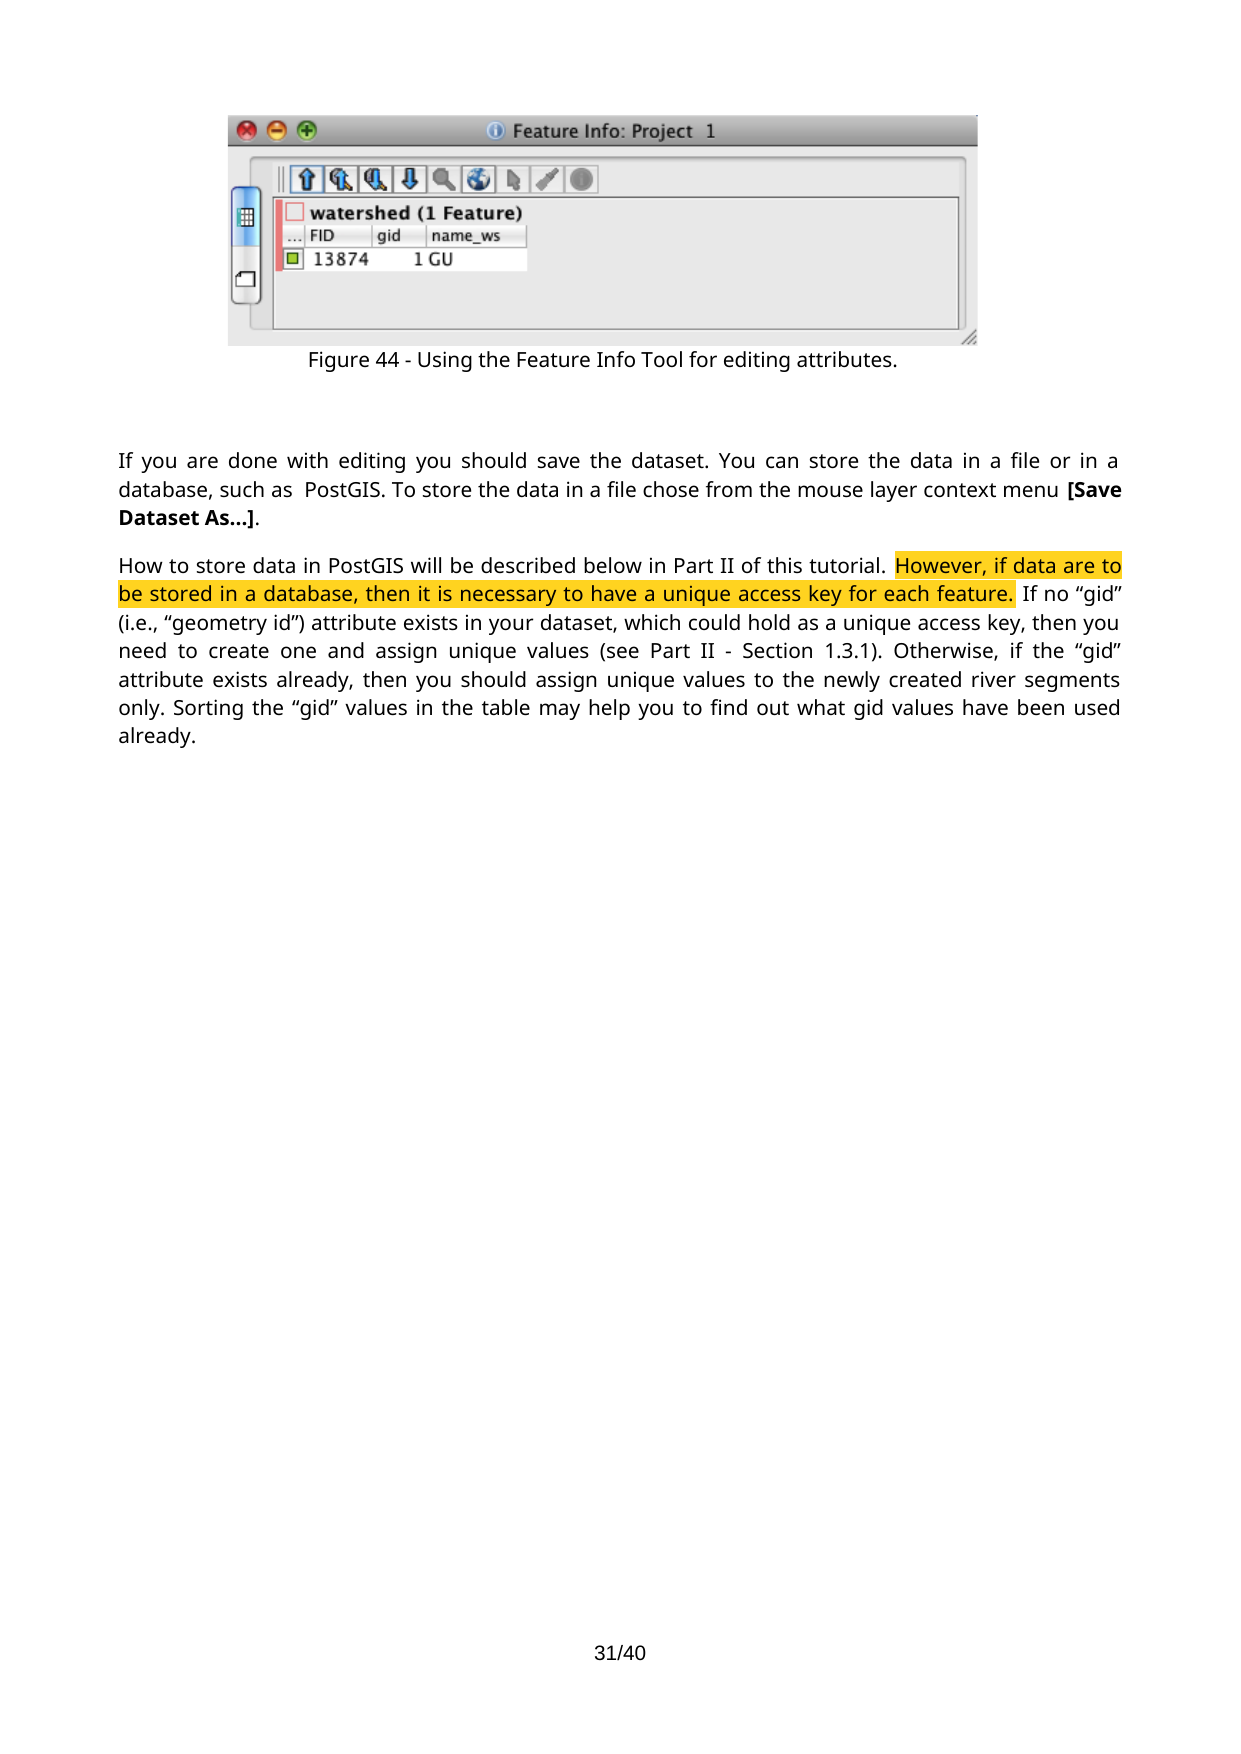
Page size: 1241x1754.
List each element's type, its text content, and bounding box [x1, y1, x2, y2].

text Figure 44 - Using the Feature Info Tool for editing attributes. [180, 128, 1025, 373]
picture [227, 115, 978, 346]
text How to store data in PostGIS will be described below in Part II of this tutorial. However, if data are to be stored in a database, then it is necessary to have a unique access key for each feature. If no “gid” (i.e., “geometry id”) attribute exists in your dataset, which could hold as a unique access key, then you need to create one and assign unique values (see Part II - Section 1.3.1). Otherwise, if the “gid” attribute exists already, then you should assign unique values to the newly created river segments only. Sorting the “gid” values in the table may help you to find out what gid values have been used already. [118, 551, 1122, 750]
text If you are done with editing you should save the dataset. You can store the data in a file or in a database, such as PostGIS. To store the data in a file chose from the mouse layer context menu [Save Dataset As...]. [118, 446, 1122, 532]
